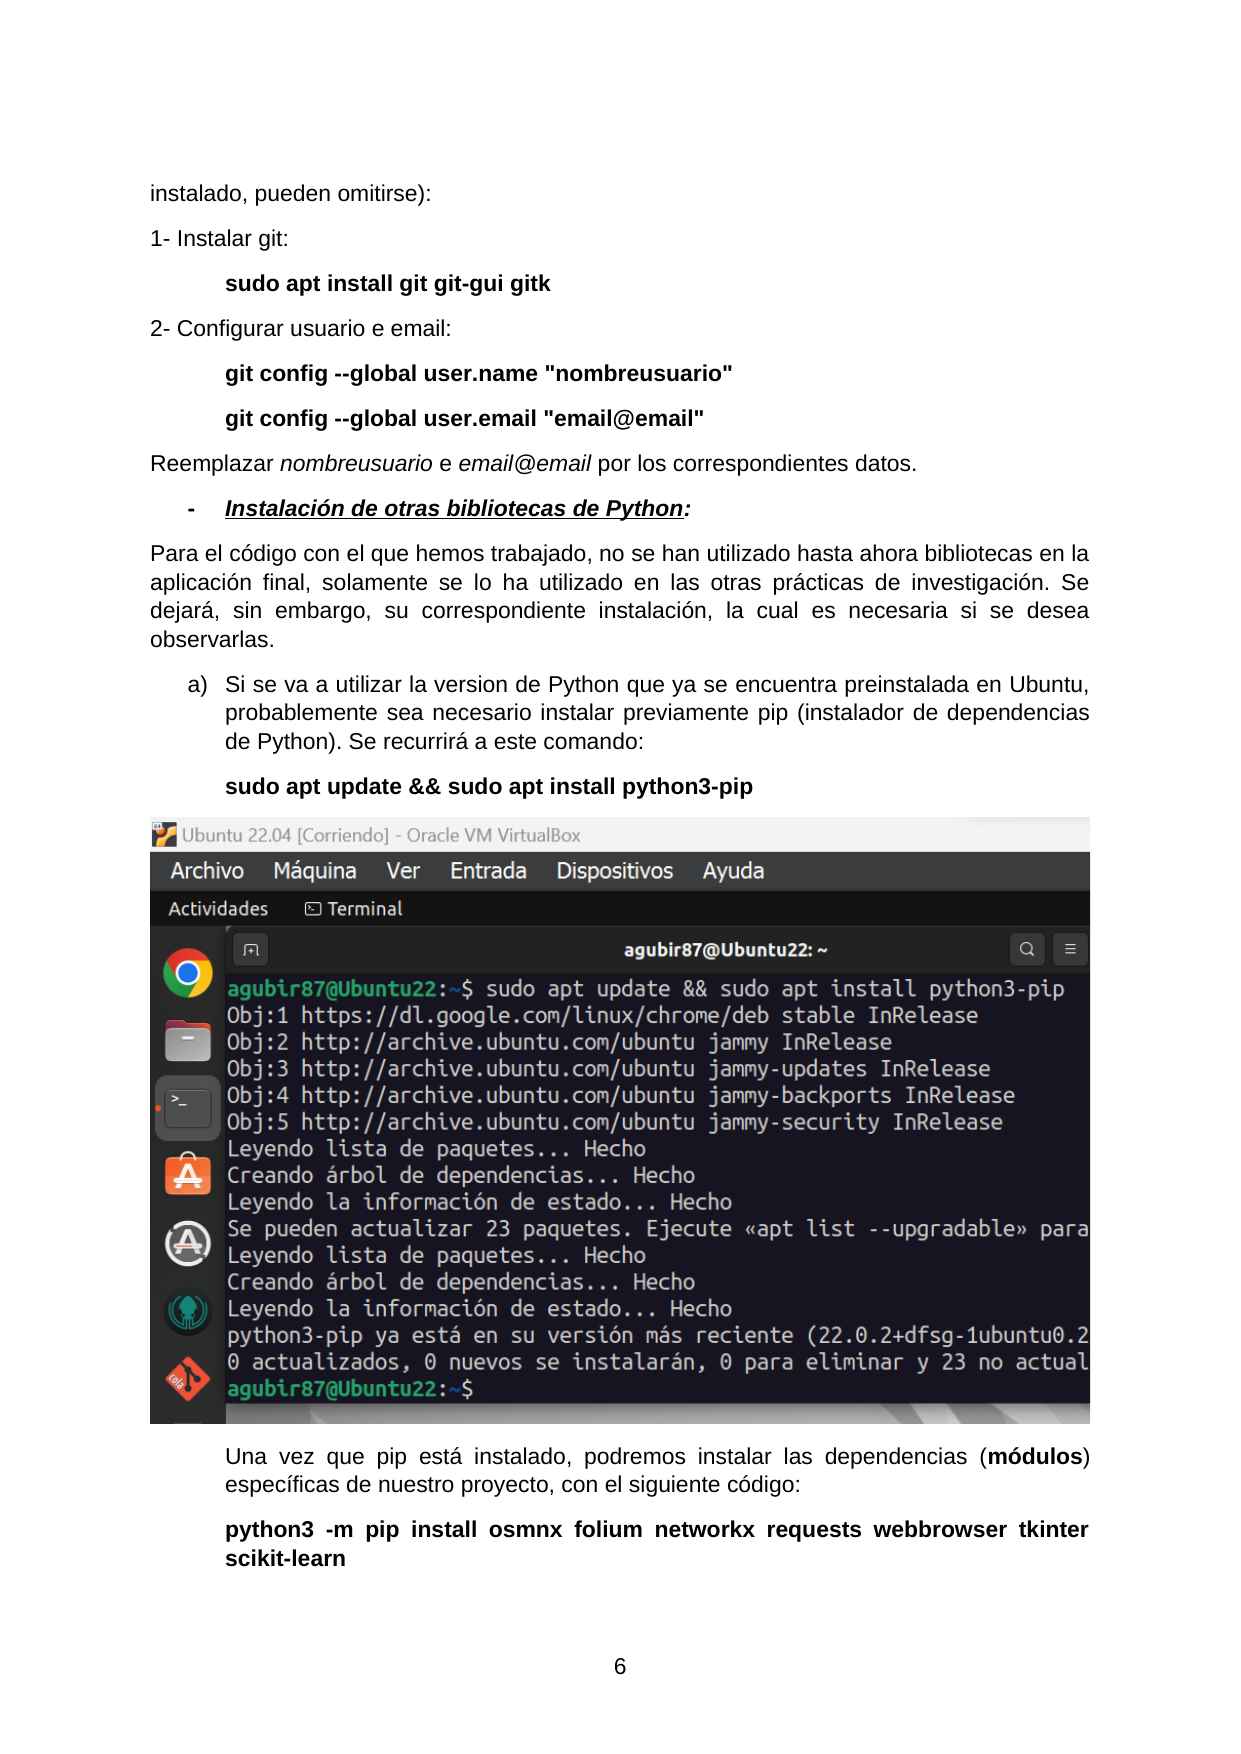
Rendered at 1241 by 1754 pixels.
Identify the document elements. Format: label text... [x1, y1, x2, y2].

text git config --global user.name "nombreusuario" [150, 360, 1090, 386]
text 1- Instalar git: [150, 224, 1090, 251]
picture [150, 817, 1091, 1424]
list Si se va a utilizar la version de Python que ya se encuentra preinstalada en Ubuntu, probablemente sea necesario instalar previamente pip (instalador de dependencias de Python). Se recurrirá a este comando: [187, 671, 1090, 754]
text instalado, pueden omitirse): [150, 179, 1090, 206]
list Instalación de otras bibliotecas de Python: [187, 495, 1090, 522]
text Reemplazar nombreusuario e email@email por los correspondientes datos. [150, 450, 1090, 476]
text sudo apt update && sudo apt install python3-pip [225, 773, 1090, 799]
text 2- Configurar usuario e email: [150, 315, 1090, 341]
text git config --global user.email "email@email" [150, 405, 1090, 431]
text Para el código con el que hemos trabajado, no se han utilizado hasta ahora bibliotecas en la aplicación final, solamente se lo ha utilizado en las otras prácticas de investigación. Se dejará, sin embargo, su correspondiente instalación, la cual es necesaria si se desea observarlas. [150, 540, 1090, 652]
text Una vez que pip está instalado, podremos instalar las dependencias (módulos) específicas de nuestro proyecto, con el siguiente código: [225, 1443, 1090, 1498]
text sudo apt install git git-gui gitk [150, 270, 1090, 296]
text python3 -m pip install osmnx folium networkx requests webbrowser tkinter scikit-learn [225, 1516, 1090, 1571]
